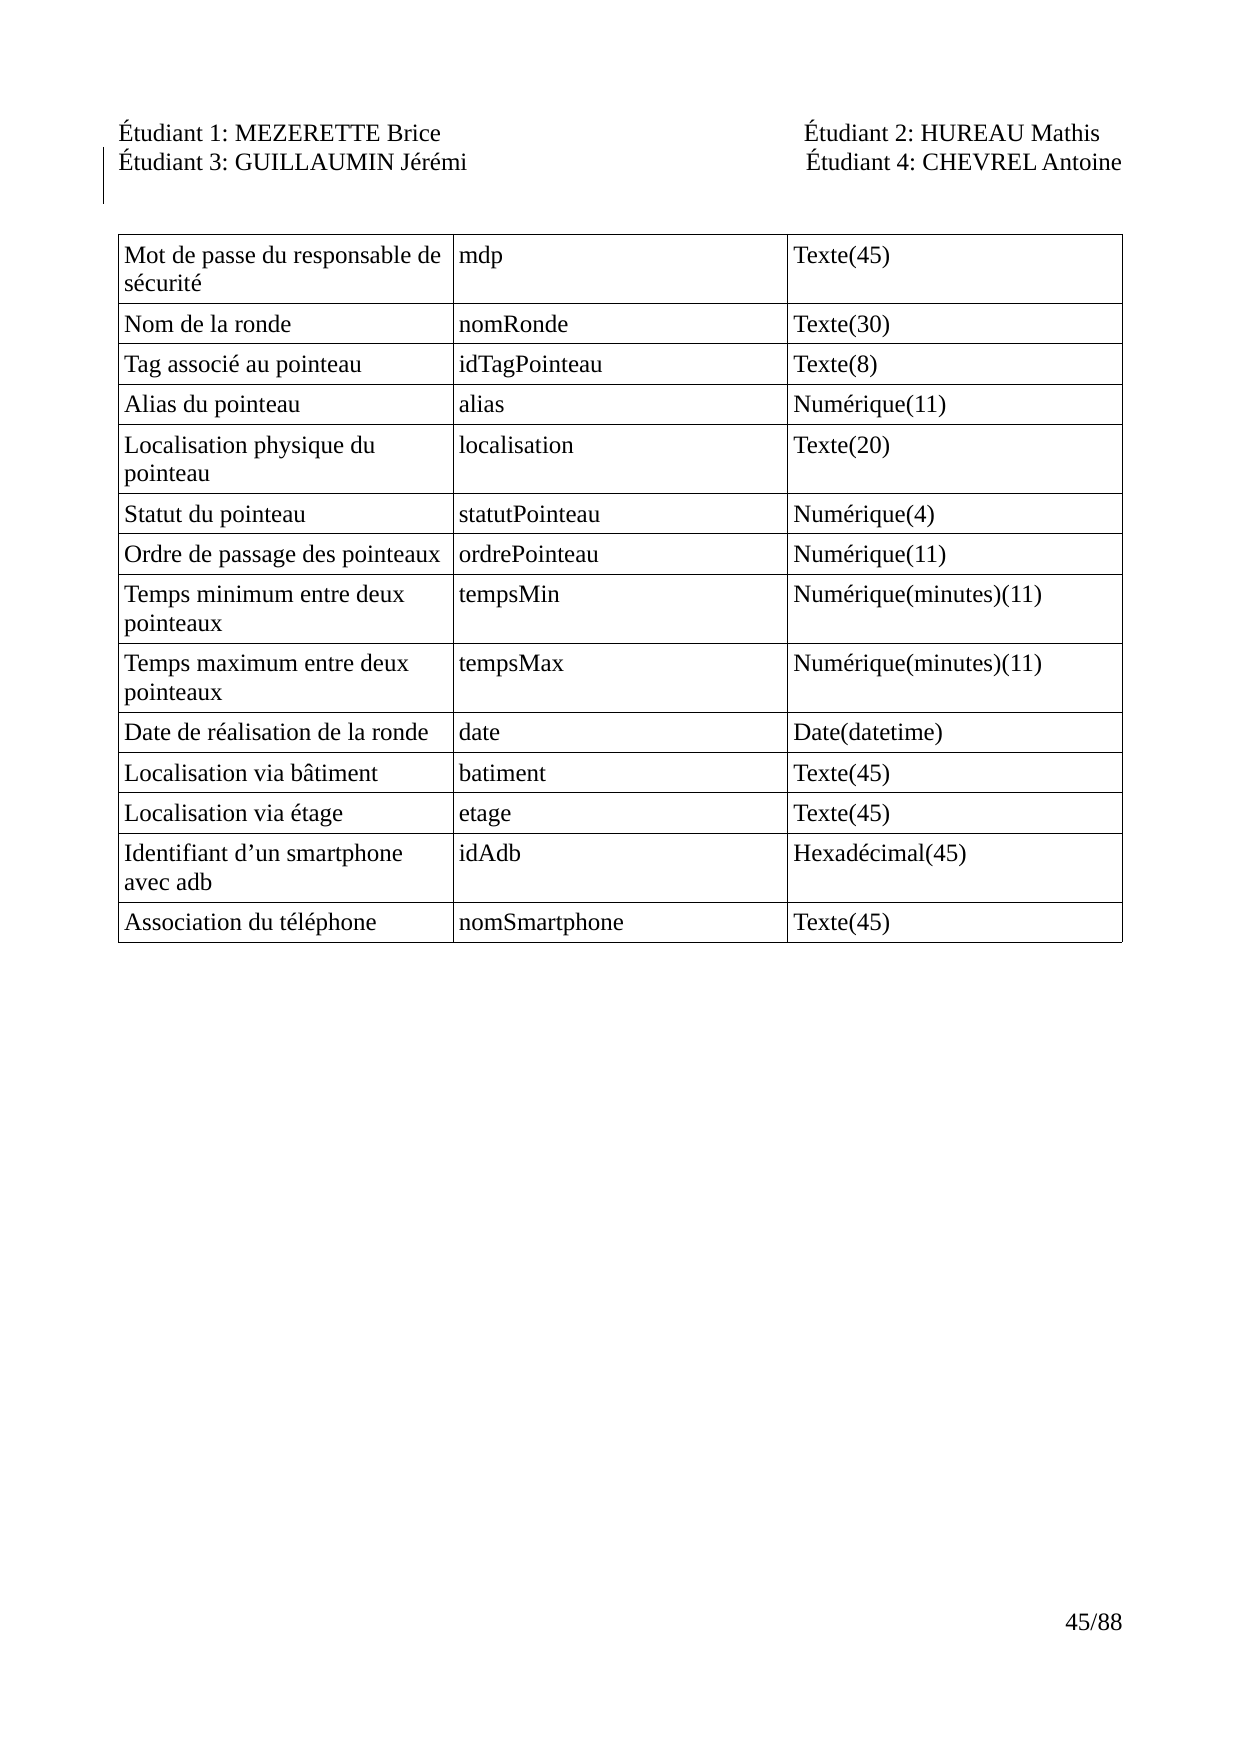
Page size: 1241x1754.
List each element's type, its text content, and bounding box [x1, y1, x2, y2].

table_cell tempsMin [454, 575, 787, 643]
table_cell Localisation physique du pointeau [119, 425, 453, 493]
table_cell Numérique(11) [788, 534, 1122, 573]
table_cell Numérique(11) [788, 385, 1122, 424]
table_cell localisation [454, 425, 787, 493]
table_cell Texte(45) [788, 793, 1122, 833]
table_cell Association du téléphone [119, 903, 453, 942]
table_cell mdp [454, 235, 787, 303]
table_cell batiment [454, 753, 787, 792]
table_cell nomSmartphone [454, 903, 787, 942]
table_cell alias [454, 385, 787, 424]
table_cell Texte(45) [788, 753, 1122, 792]
table_cell Statut du pointeau [119, 494, 453, 533]
table_cell Date(datetime) [788, 713, 1122, 752]
table_cell Mot de passe du responsable de sécurité [119, 235, 453, 303]
table_cell Identifiant d’un smartphone avec adb [119, 834, 453, 902]
table_cell ordrePointeau [454, 534, 787, 573]
table_cell Nom de la ronde [119, 304, 453, 343]
table_cell Texte(30) [788, 304, 1122, 343]
table_cell Localisation via étage [119, 793, 453, 833]
table_cell Numérique(minutes)(11) [788, 575, 1122, 643]
table_cell Numérique(4) [788, 494, 1122, 533]
table_cell Texte(8) [788, 344, 1122, 383]
table_cell Hexadécimal(45) [788, 834, 1122, 902]
table_cell statutPointeau [454, 494, 787, 533]
table_cell Texte(45) [788, 903, 1122, 942]
table_cell date [454, 713, 787, 752]
table_cell idTagPointeau [454, 344, 787, 383]
table_cell Tag associé au pointeau [119, 344, 453, 383]
table_cell Temps maximum entre deux pointeaux [119, 644, 453, 712]
table_cell etage [454, 793, 787, 833]
table_cell tempsMax [454, 644, 787, 712]
table_cell Localisation via bâtiment [119, 753, 453, 792]
table_cell idAdb [454, 834, 787, 902]
table_cell Temps minimum entre deux pointeaux [119, 575, 453, 643]
table_cell Texte(45) [788, 235, 1122, 303]
table_cell Date de réalisation de la ronde [119, 713, 453, 752]
table_cell Texte(20) [788, 425, 1122, 493]
table_cell Numérique(minutes)(11) [788, 644, 1122, 712]
table_cell nomRonde [454, 304, 787, 343]
table_cell Alias du pointeau [119, 385, 453, 424]
table_cell Ordre de passage des pointeaux [119, 534, 453, 573]
